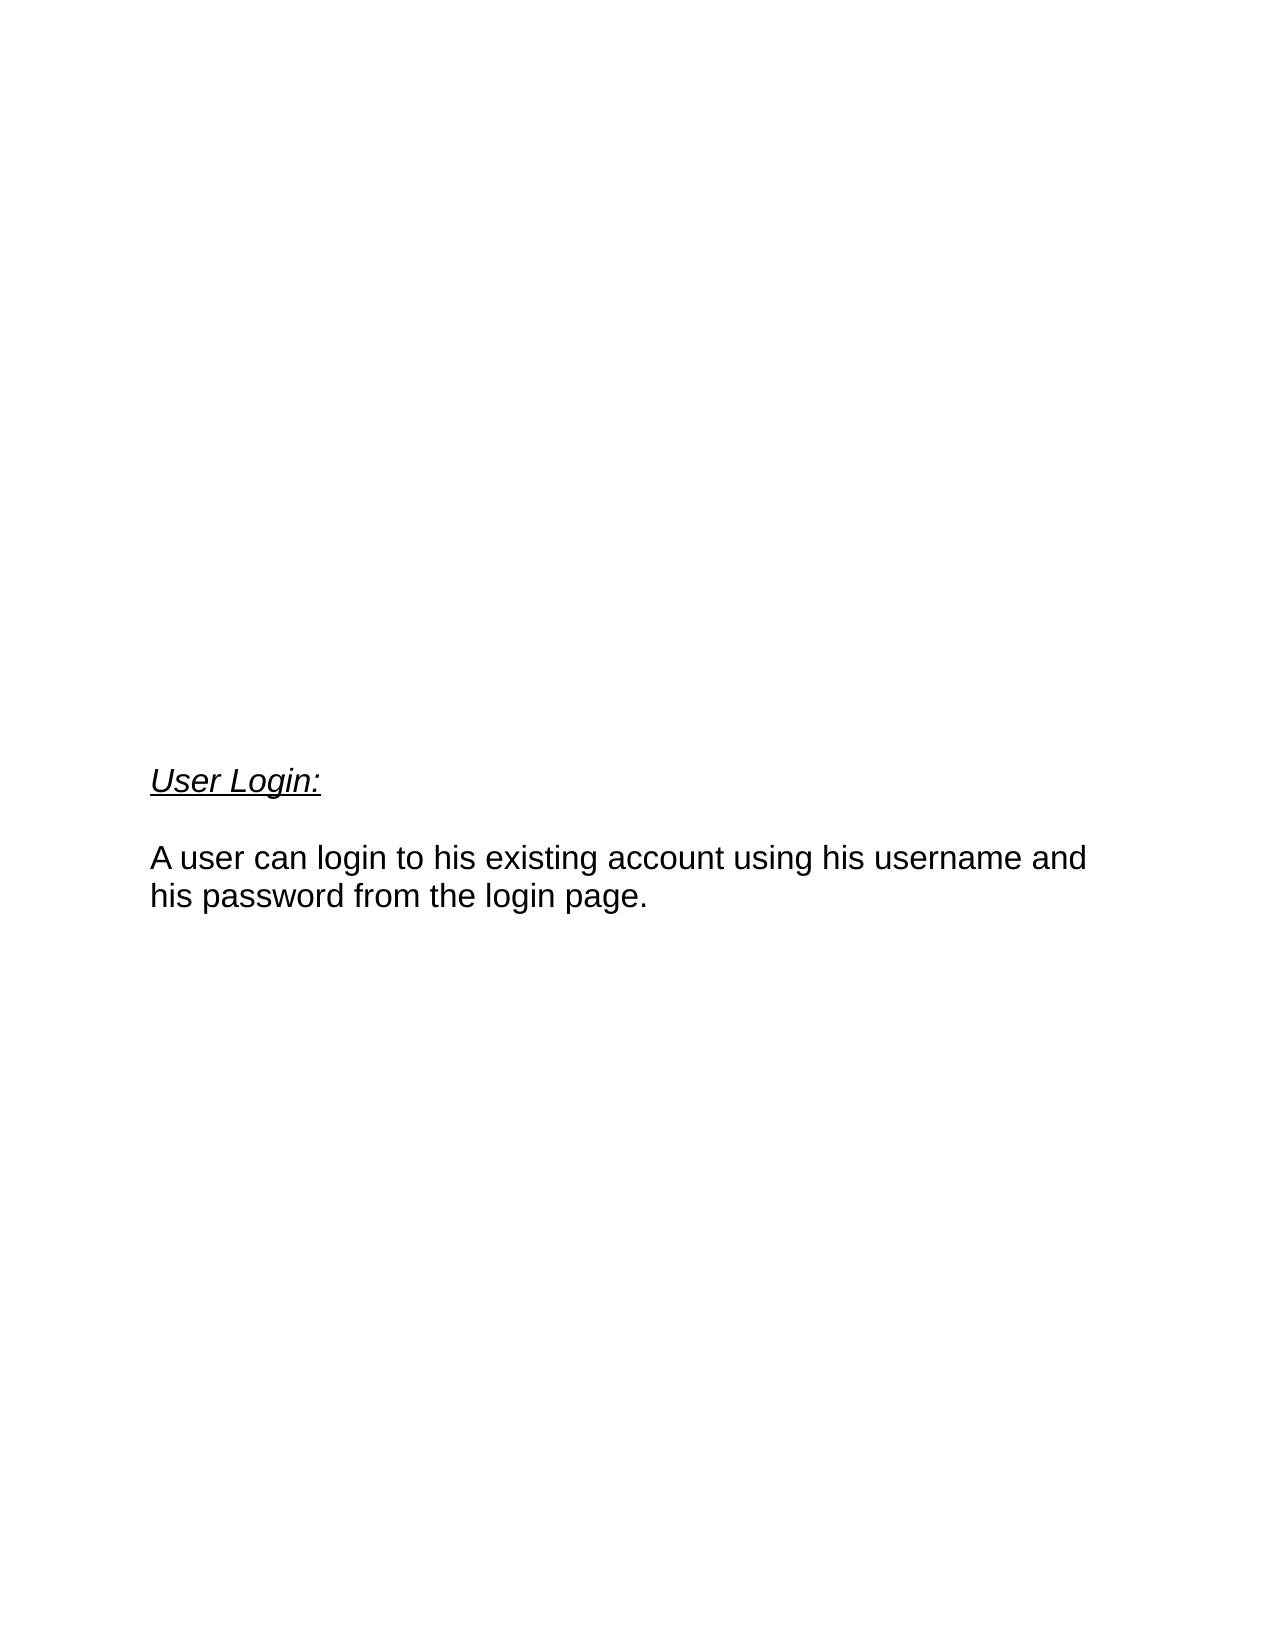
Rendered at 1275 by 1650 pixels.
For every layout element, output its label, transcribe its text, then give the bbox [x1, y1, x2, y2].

text User Login: [150, 761, 1125, 799]
text A user can login to his existing account using his username and his password from the login page. [150, 838, 1125, 915]
